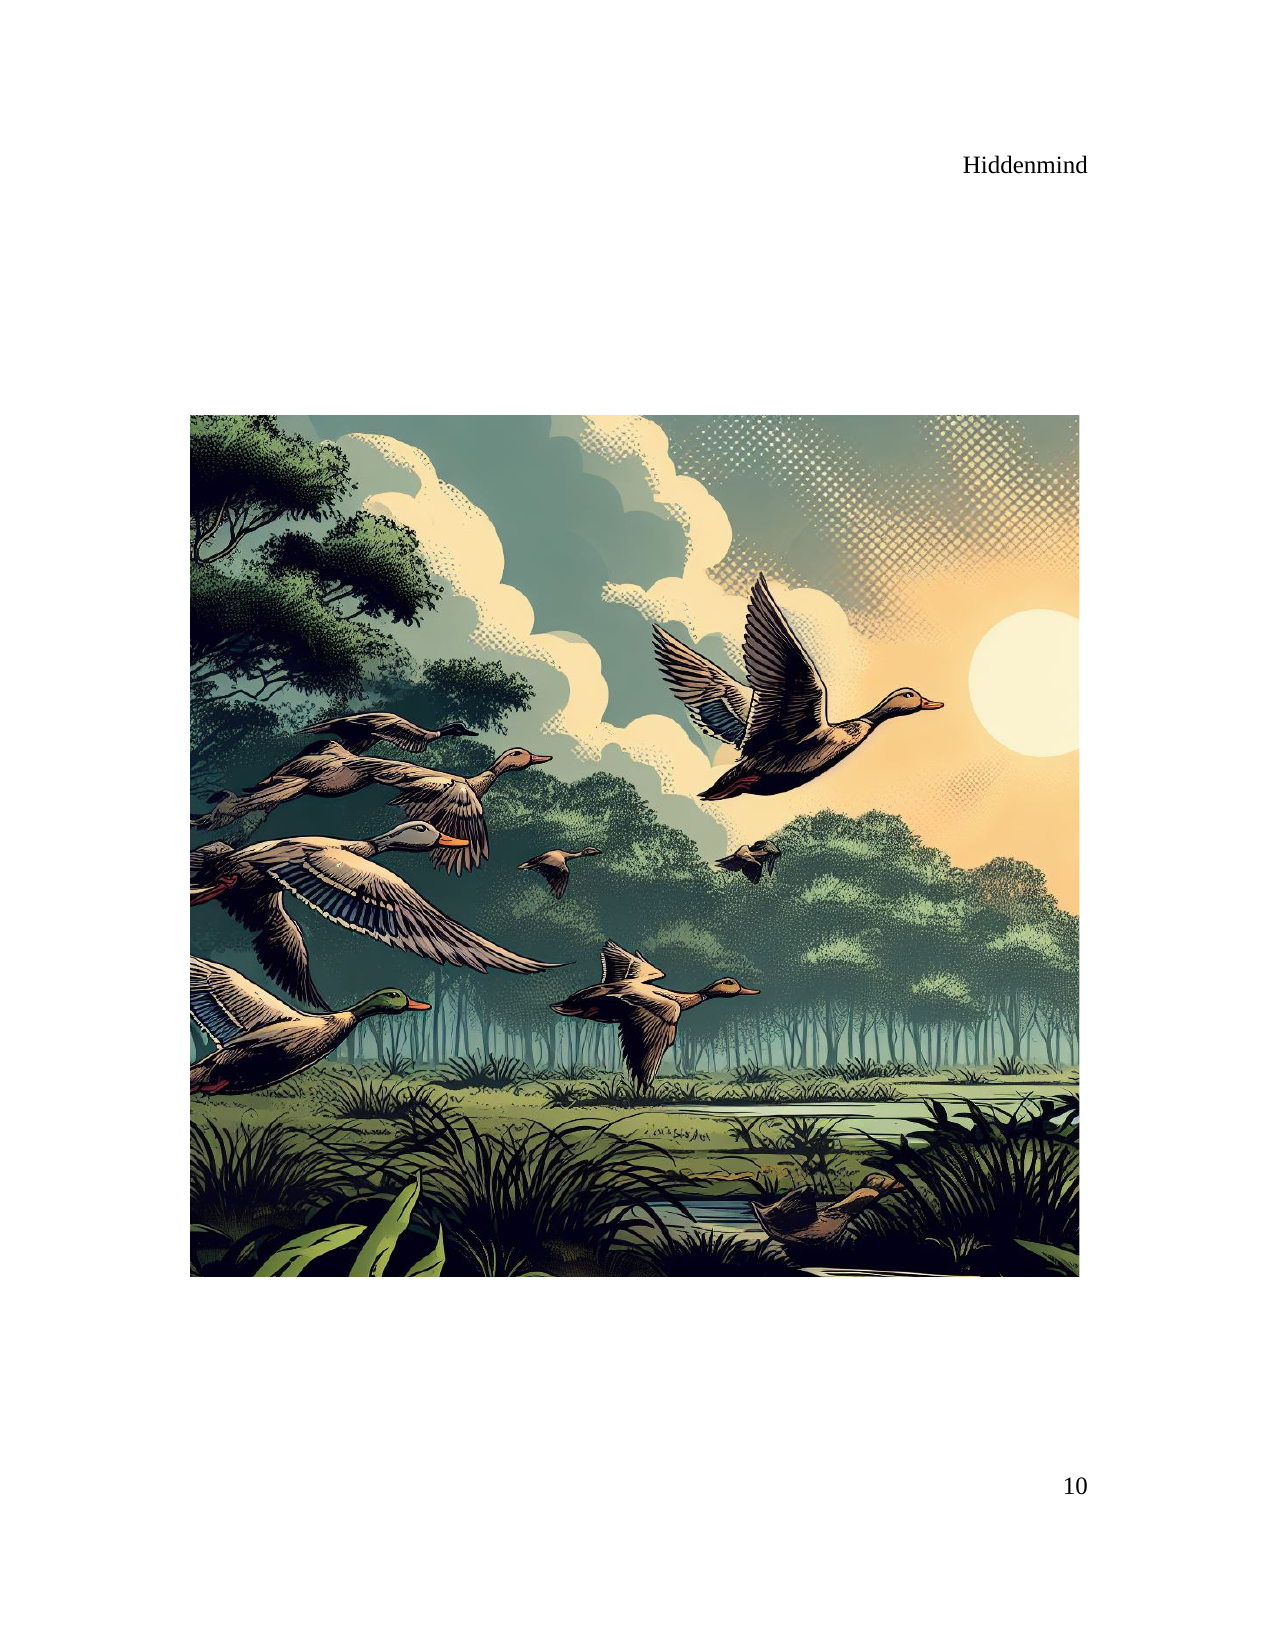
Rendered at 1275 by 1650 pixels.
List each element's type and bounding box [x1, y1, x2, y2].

picture [190, 415, 1080, 1277]
